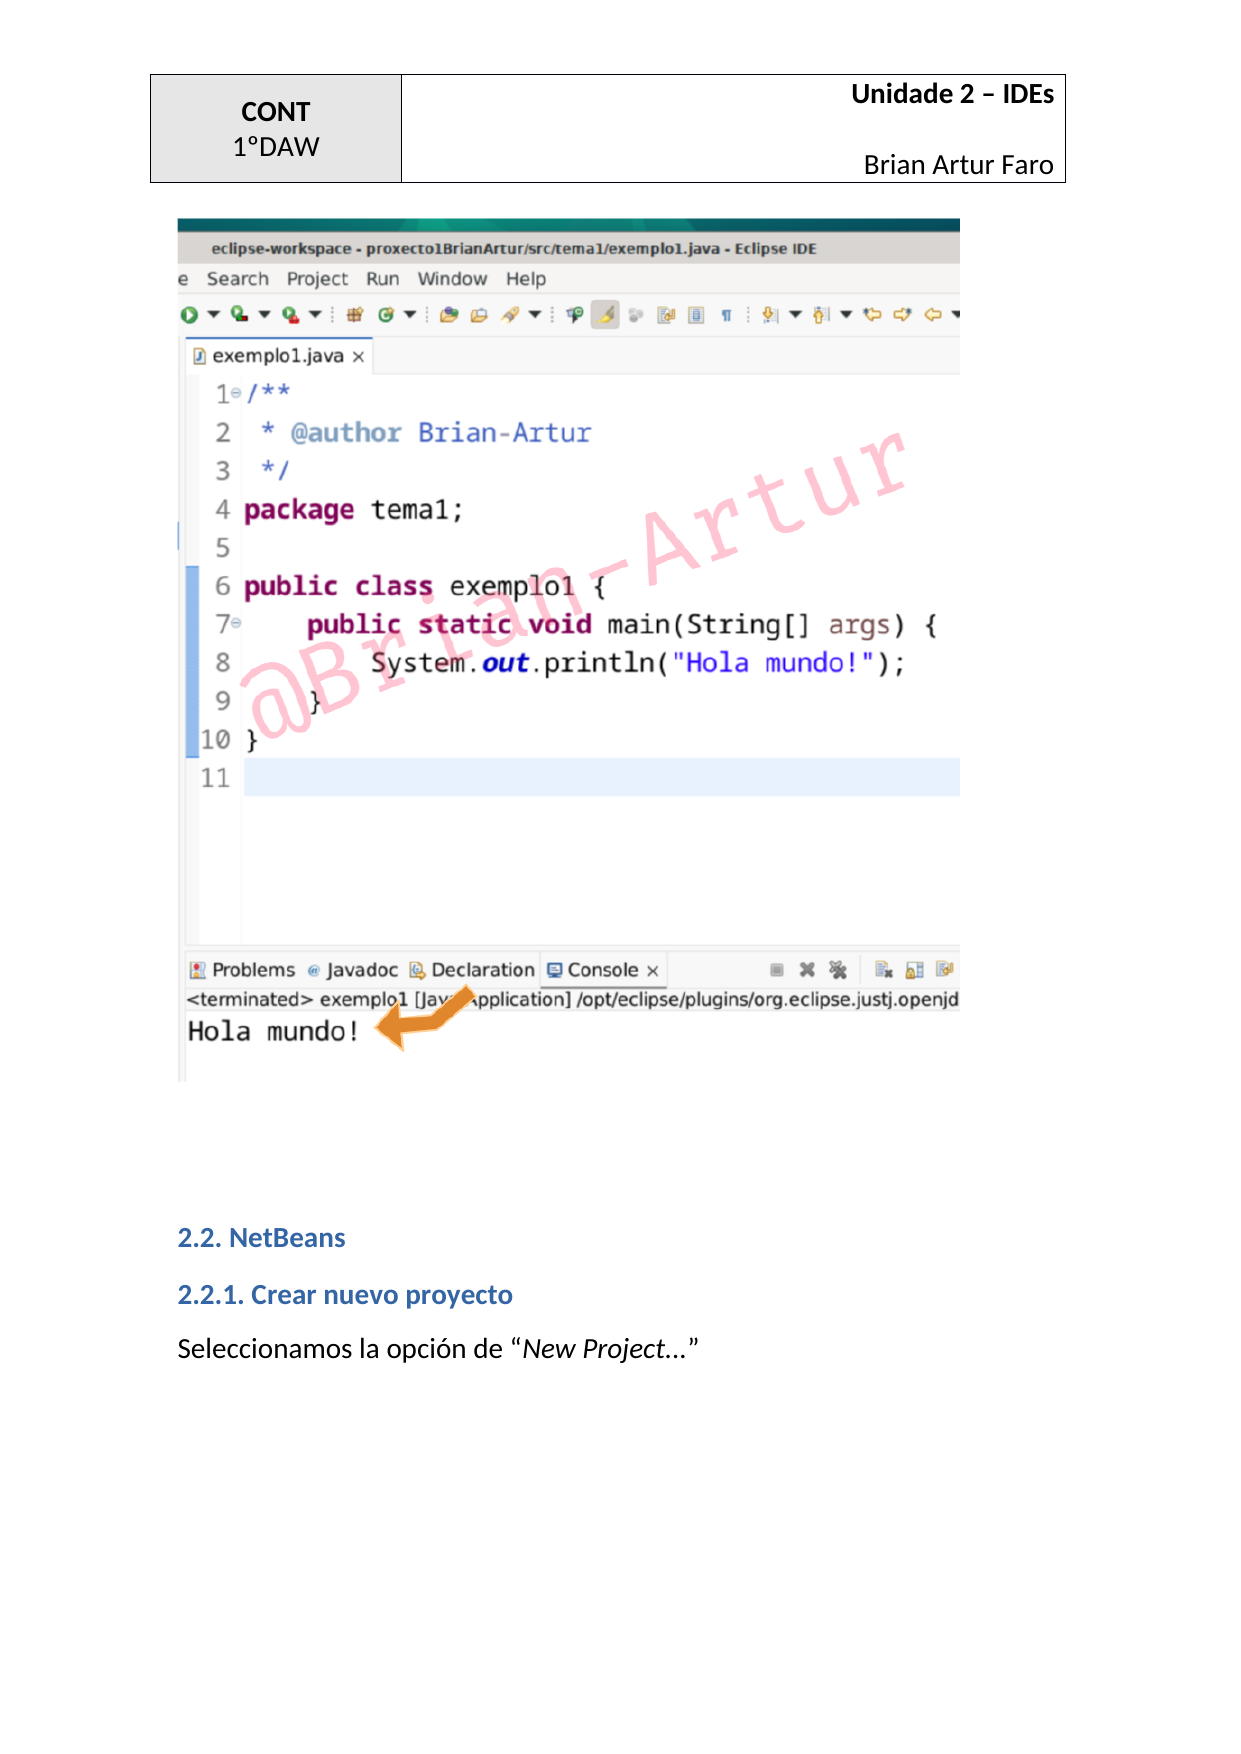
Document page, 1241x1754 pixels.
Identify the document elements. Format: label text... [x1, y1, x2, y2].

subtitle 2.2.1. Crear nuevo proyecto [177, 1276, 1063, 1312]
subtitle 2.2. NetBeans [177, 1219, 1063, 1254]
picture [177, 218, 960, 1082]
text Seleccionamos la opción de “New Project...” [177, 1330, 1063, 1365]
